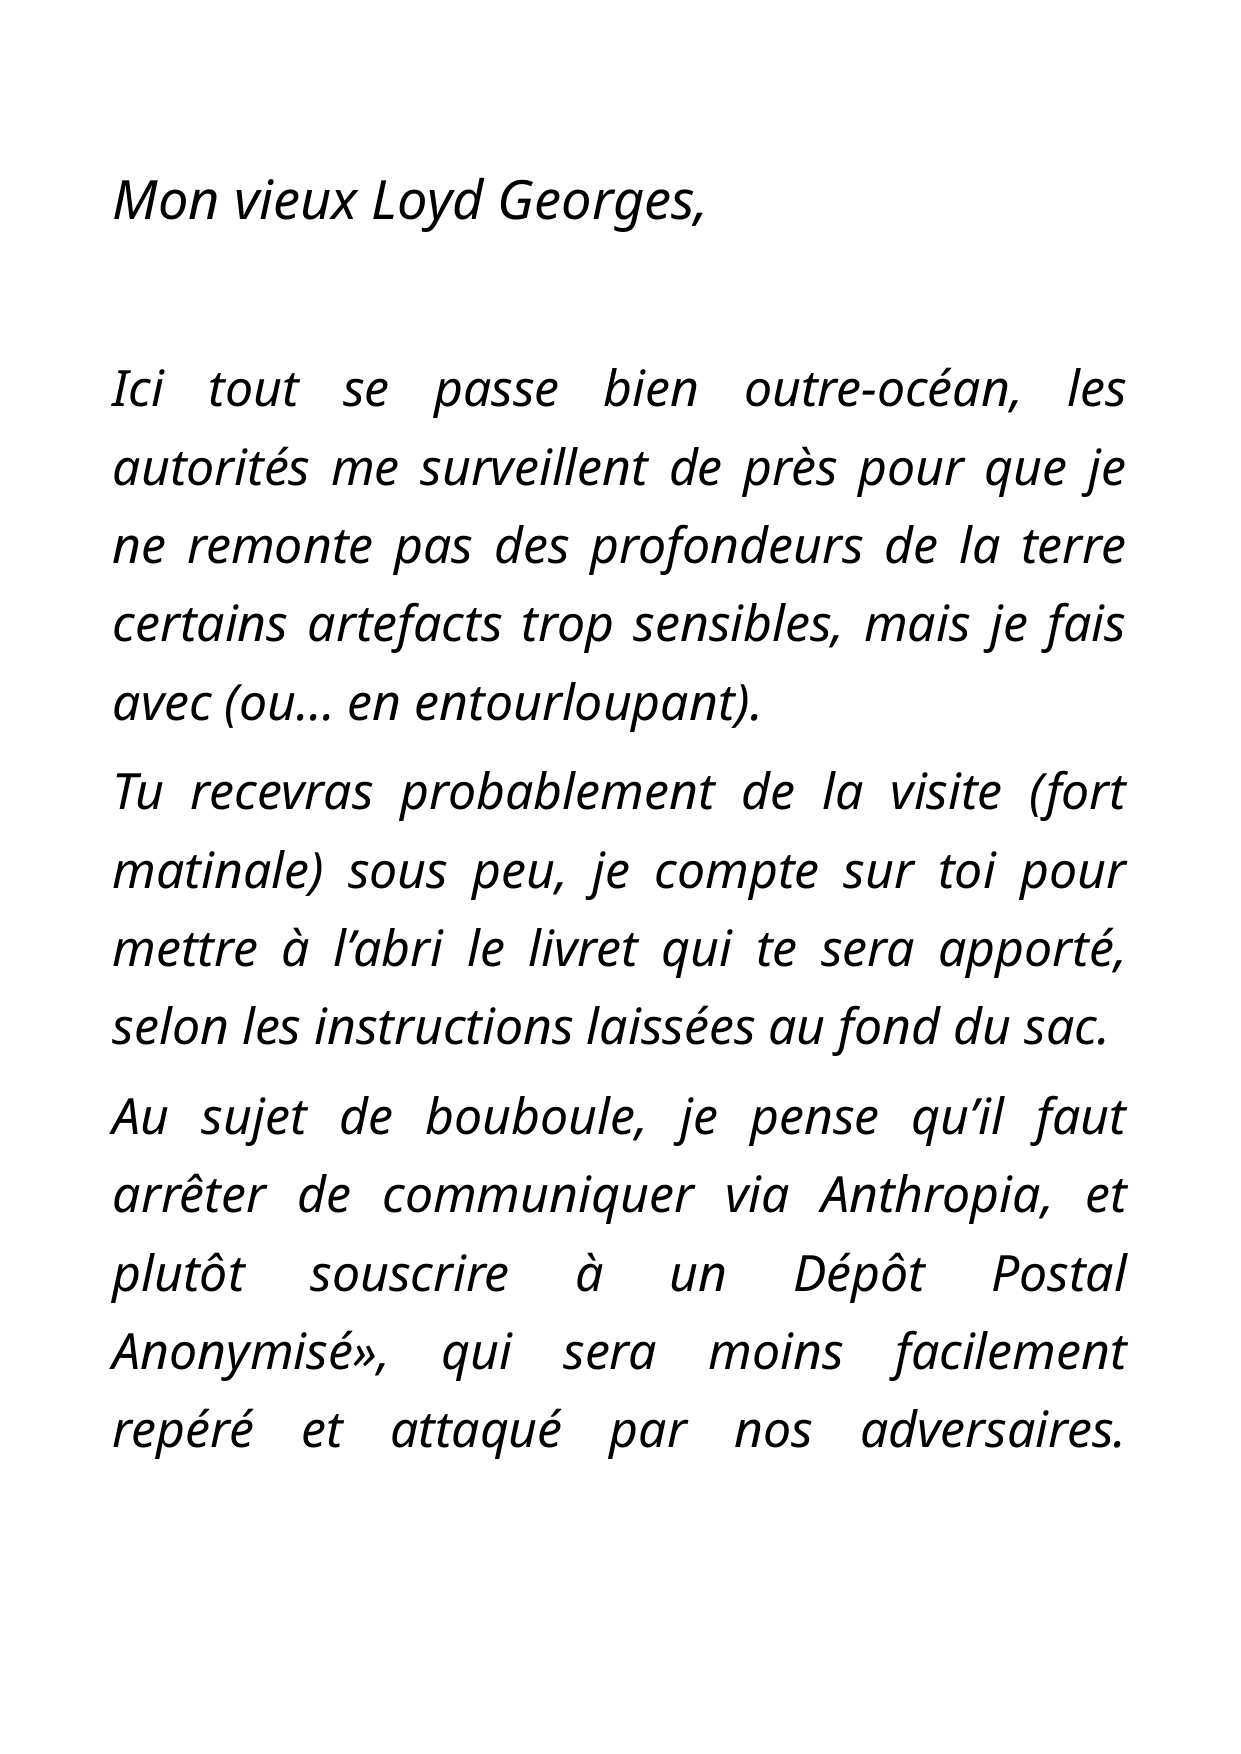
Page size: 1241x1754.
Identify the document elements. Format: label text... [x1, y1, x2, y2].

text Au sujet de bouboule, je pense qu’il faut arrêter de communiquer via Anthropia, et plutôt souscrire à un Dépôt Postal Anonymisé», qui sera moins facilement repéré et attaqué par nos adversaires. [112, 1081, 1128, 1462]
text Tu recevras probablement de la visite (fort matinale) sous peu, je compte sur toi pour mettre à l’abri le livret qui te sera apporté, selon les instructions laissées au fond du sac. [112, 756, 1128, 1059]
text Ici tout se passe bien outre-océan, les autorités me surveillent de près pour que je ne remonte pas des profondeurs de la terre certains artefacts trop sensibles, mais je fais avec (ou... en entourloupant). [112, 353, 1128, 735]
text Mon vieux Loyd Georges, [112, 161, 1128, 235]
